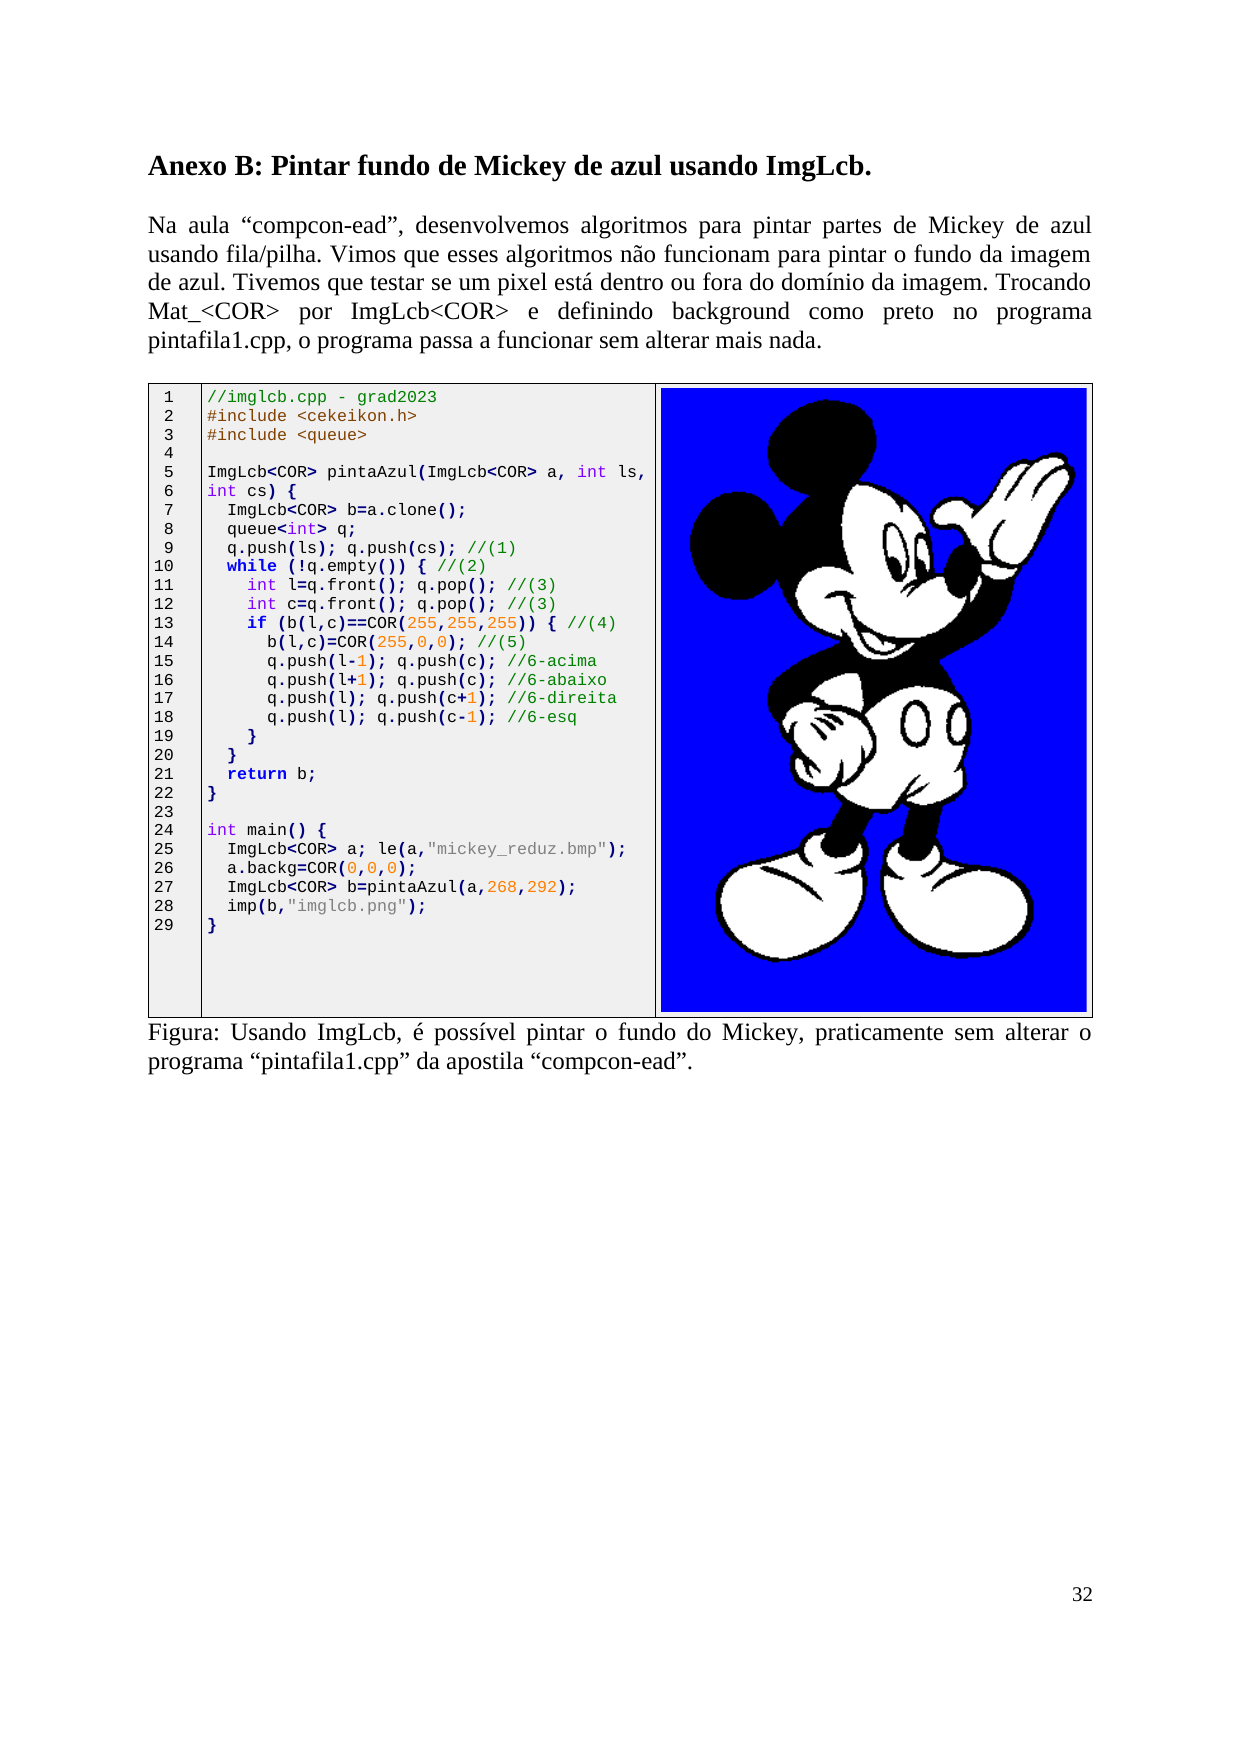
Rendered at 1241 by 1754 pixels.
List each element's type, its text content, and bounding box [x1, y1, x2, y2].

picture [661, 388, 1087, 1012]
text Figura: Usando ImgLcb, é possível pintar o fundo do Mickey, praticamente sem alterar o programa “pintafila1.cpp” da apostila “compcon-ead”. [148, 1018, 1092, 1075]
table_header [656, 384, 1092, 1017]
table_header 1 2 3 4 5 6 7 8 9 10 11 12 13 14 15 16 17 18 19 20 21 22 23 24 25 26 27 28 29 [149, 384, 201, 1017]
text Na aula “compcon-ead”, desenvolvemos algoritmos para pintar partes de Mickey de azul usando fila/pilha. Vimos que esses algoritmos não funcionam para pintar o fundo da imagem de azul. Tivemos que testar se um pixel está dentro ou fora do domínio da imagem. Trocando Mat_<COR> por ImgLcb<COR> e definindo background como preto no programa pintafila1.cpp, o programa passa a funcionar sem alterar mais nada. [148, 210, 1092, 354]
text Anexo B: Pintar fundo de Mickey de azul usando ImgLcb. [148, 148, 1092, 181]
table_header //imglcb.cpp - grad2023 #include <cekeikon.h> #include <queue> ImgLcb<COR> pintaAzul(ImgLcb<COR> a, int ls, int cs) { ImgLcb<COR> b=a.clone(); queue<int> q; q.push(ls); q.push(cs); //(1) while (!q.empty()) { //(2) int l=q.front(); q.pop(); //(3) int c=q.front(); q.pop(); //(3) if (b(l,c)==COR(255,255,255)) { //(4) b(l,c)=COR(255,0,0); //(5) q.push(l-1); q.push(c); //6-acima q.push(l+1); q.push(c); //6-abaixo q.push(l); q.push(c+1); //6-direita q.push(l); q.push(c-1); //6-esq } } return b; } int main() { ImgLcb<COR> a; le(a,"mickey_reduz.bmp"); a.backg=COR(0,0,0); ImgLcb<COR> b=pintaAzul(a,268,292); imp(b,"imglcb.png"); } [202, 384, 655, 1017]
